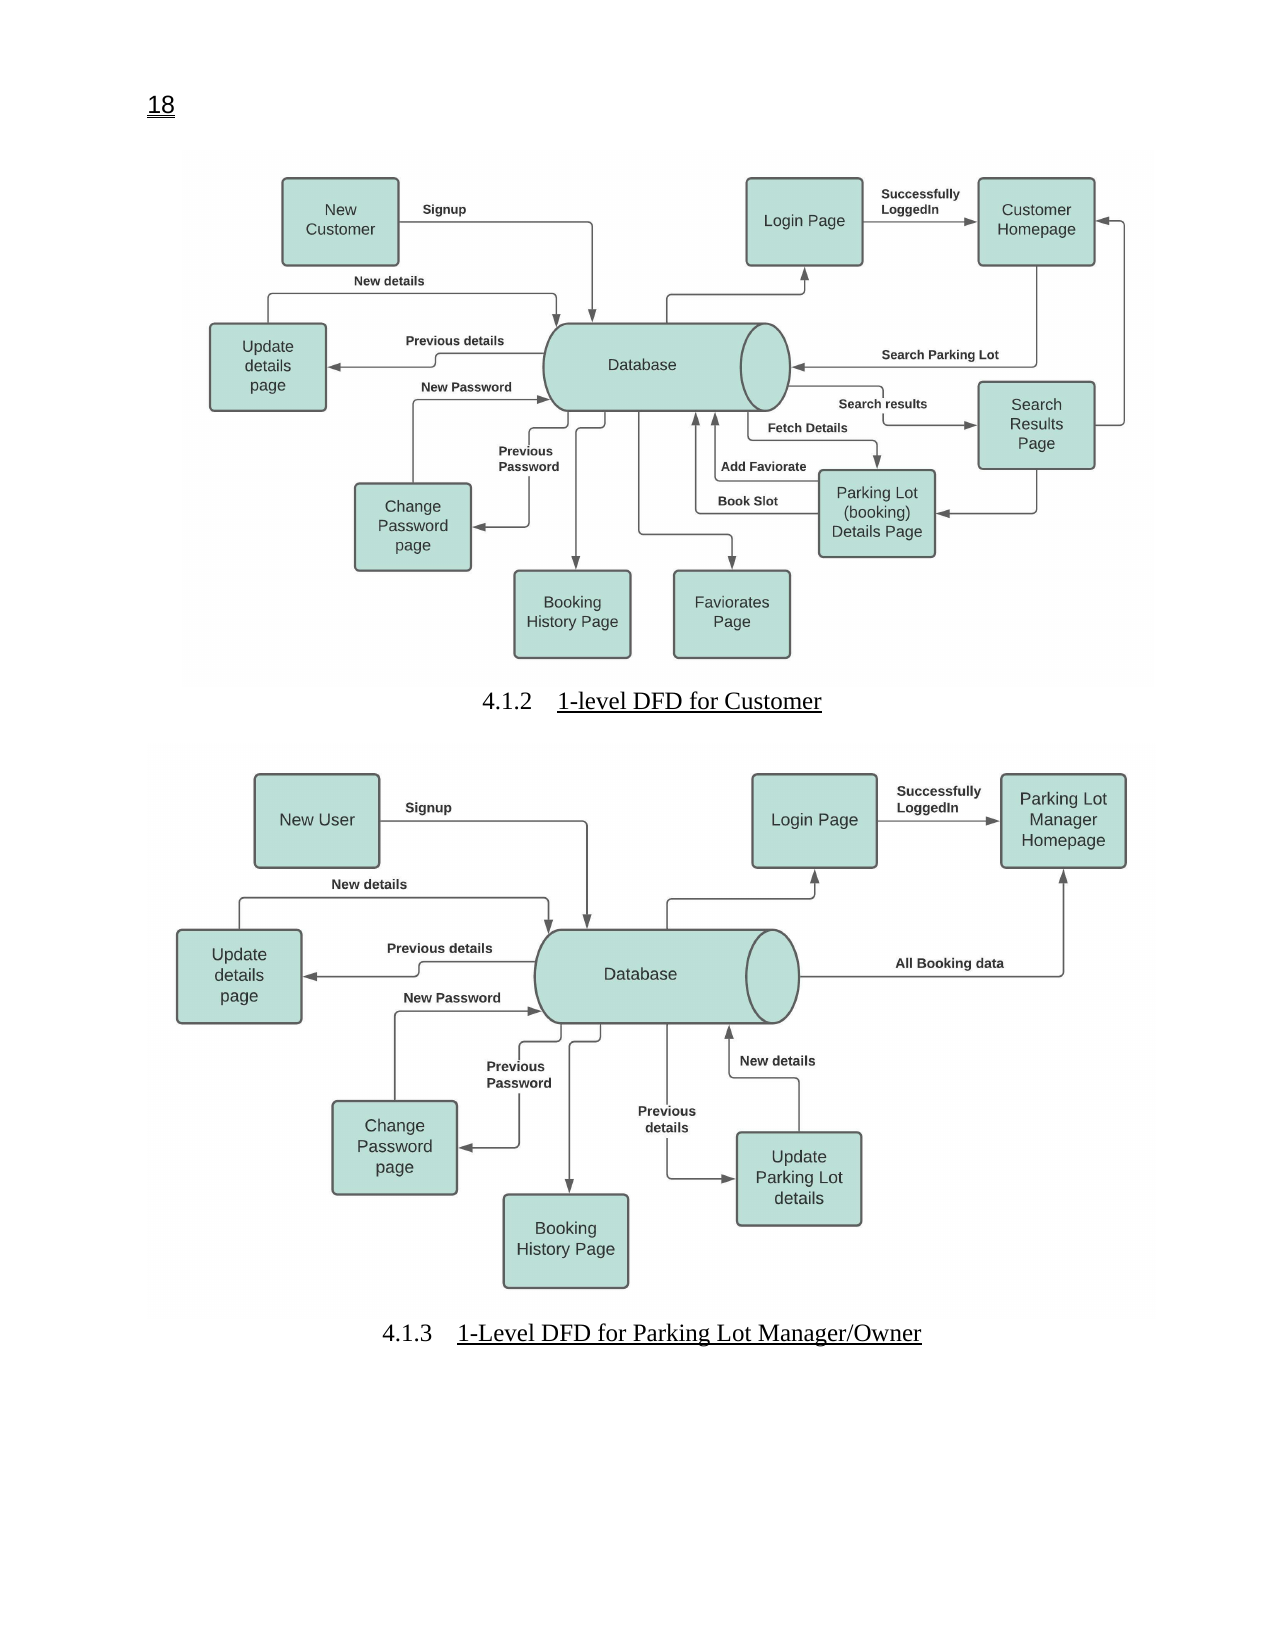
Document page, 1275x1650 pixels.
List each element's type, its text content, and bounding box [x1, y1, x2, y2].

picture [147, 743, 1157, 1319]
text 4.1.2 1-level DFD for Customer [147, 150, 1156, 715]
text 4.1.3 1-Level DFD for Parking Lot Manager/Owner [147, 1319, 1156, 1347]
picture [182, 150, 1154, 687]
